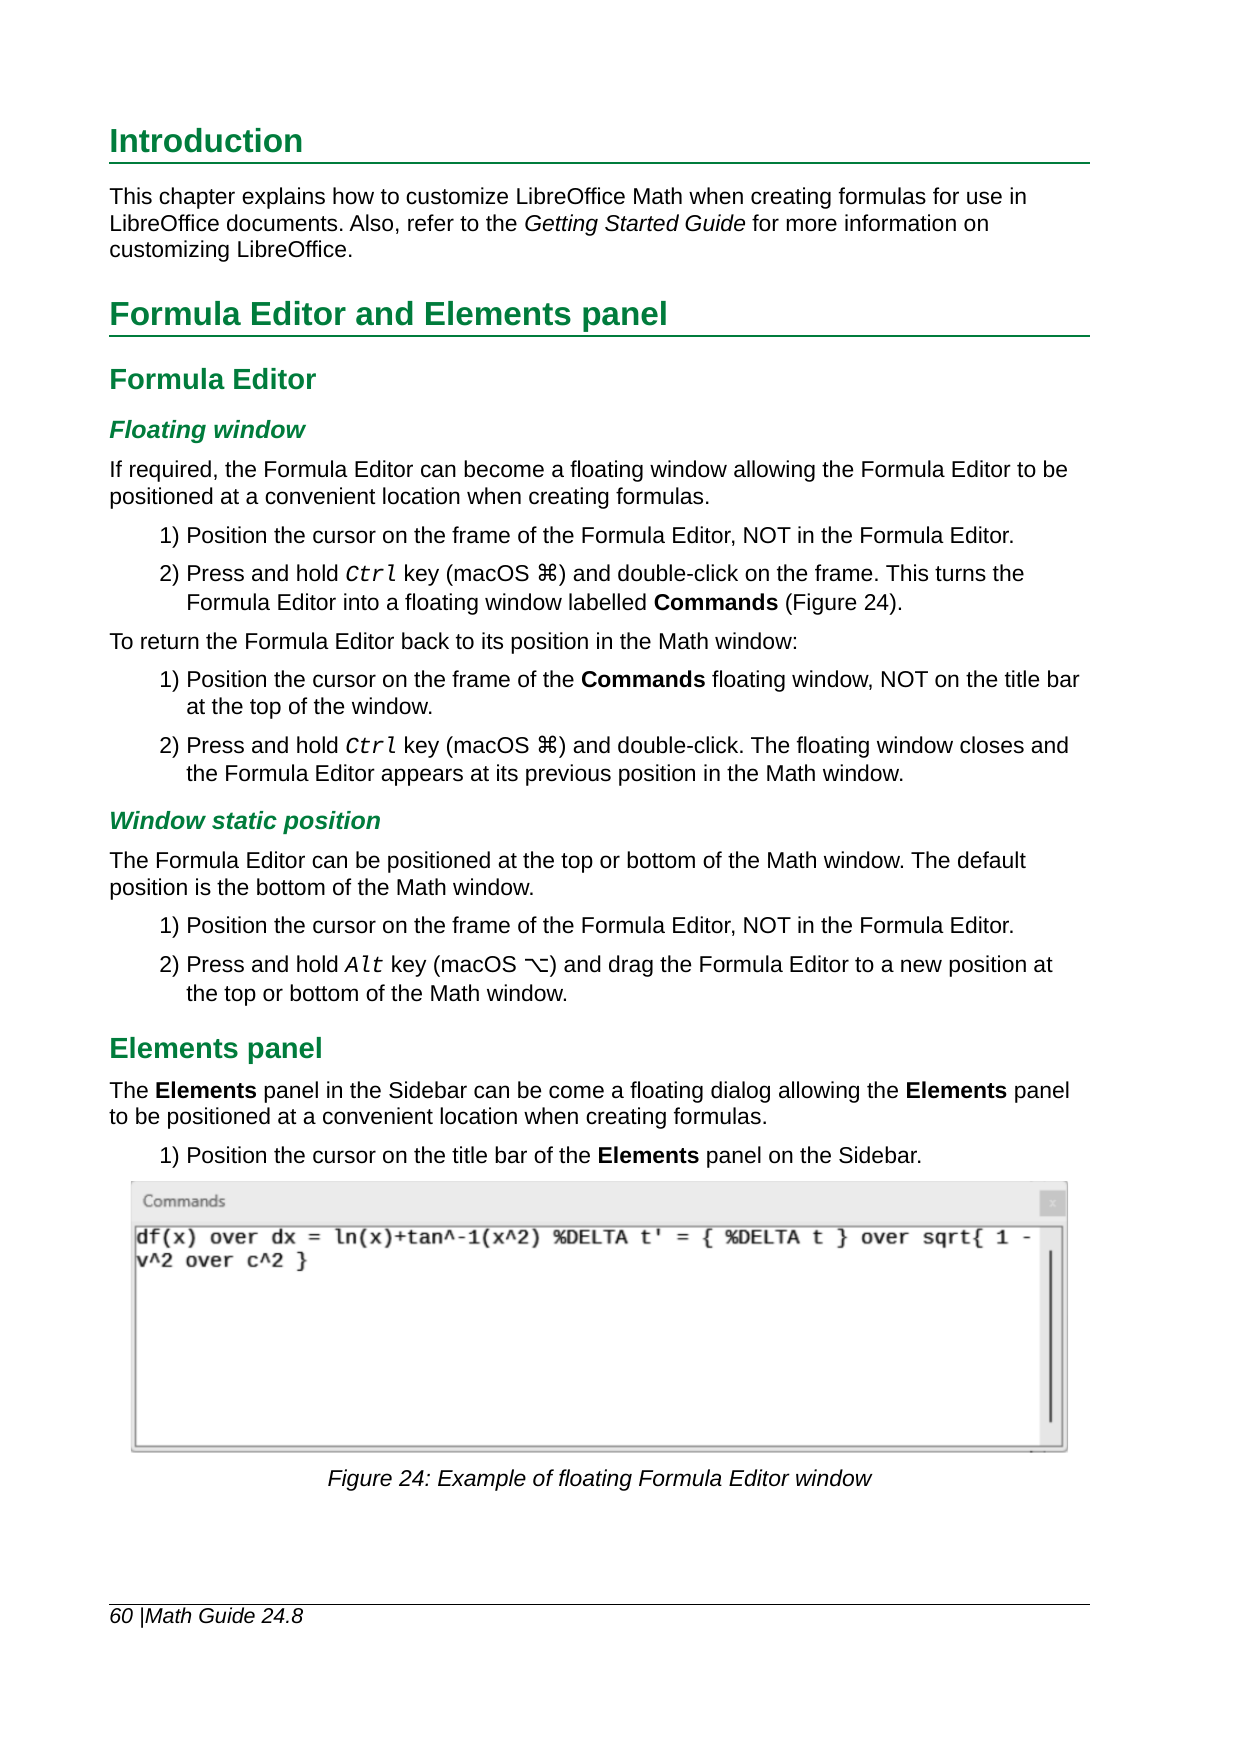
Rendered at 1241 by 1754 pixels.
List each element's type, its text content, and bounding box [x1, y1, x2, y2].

subtitle Introduction [109, 121, 1090, 162]
subtitle Formula Editor [109, 362, 1090, 396]
list Position the cursor on the frame of the Commands floating window, NOT on the title bar at the top of the window. [186, 666, 1090, 719]
text The Elements panel in the Sidebar can be come a floating dialog allowing the Elements panel to be positioned at a convenient location when creating formulas. [109, 1077, 1090, 1130]
text To return the Formula Editor back to its position in the Math window: [109, 628, 1090, 654]
text This chapter explains how to customize LibreOffice Math when creating formulas for use in LibreOffice documents. Also, refer to the Getting Started Guide for more information on customizing LibreOffice. [109, 183, 1090, 262]
subtitle Window static position [109, 806, 1090, 835]
subtitle Elements panel [109, 1031, 1090, 1064]
text If required, the Formula Editor can become a floating window allowing the Formula Editor to be positioned at a convenient location when creating formulas. [109, 456, 1090, 509]
list Press and hold Ctrl key (macOS ⌘) and double-click on the frame. This turns the Formula Editor into a floating window labelled Commands (Figure 24). [186, 560, 1090, 615]
picture [130, 1181, 1069, 1453]
list Position the cursor on the title bar of the Elements panel on the Sidebar. [186, 1142, 1090, 1168]
list Press and hold Ctrl key (macOS ⌘) and double-click. The floating window closes and the Formula Editor appears at its previous position in the Math window. [186, 732, 1090, 786]
subtitle Floating window [109, 415, 1090, 444]
text The Formula Editor can be positioned at the top or bottom of the Math window. The default position is the bottom of the Math window. [109, 847, 1090, 900]
text Figure 24: Example of floating Formula Editor window [131, 1465, 1068, 1491]
list Position the cursor on the frame of the Formula Editor, NOT in the Formula Editor. [186, 912, 1090, 939]
subtitle Formula Editor and Elements panel [109, 293, 1090, 335]
list Position the cursor on the frame of the Formula Editor, NOT in the Formula Editor. [186, 522, 1090, 548]
list Press and hold Alt key (macOS ⌥) and drag the Formula Editor to a new position at the top or bottom of the Math window. [186, 951, 1090, 1006]
